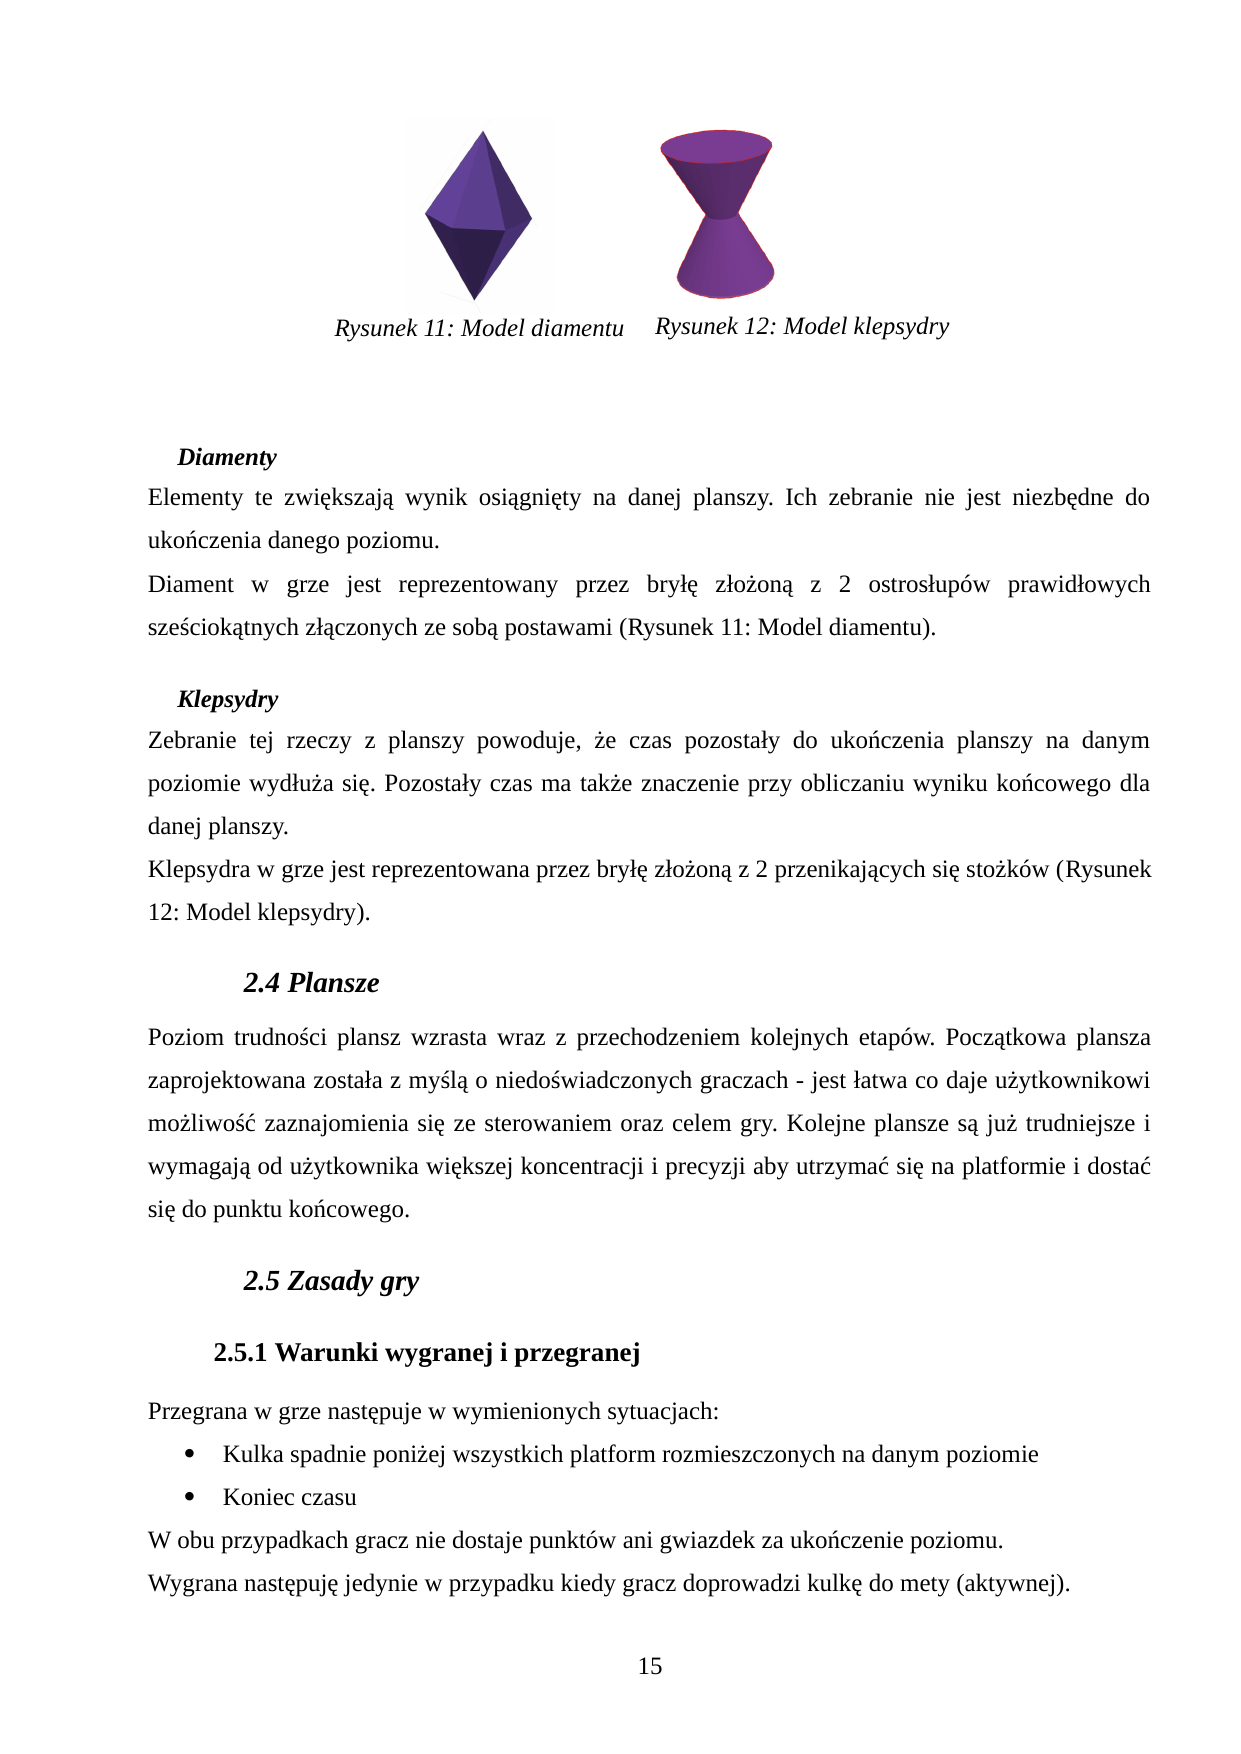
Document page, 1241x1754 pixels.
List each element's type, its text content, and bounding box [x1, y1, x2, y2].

list Diament w grze jest reprezentowany przez bryłę złożoną z 2 ostrosłupów prawidłowych sześciokątnych złączonych ze sobą postawami (Rysunek 11: Model diamentu). [148, 569, 1152, 641]
list Zebranie tej rzeczy z planszy powoduje, że czas pozostały do ukończenia planszy na danym poziomie wydłuża się. Pozostały czas ma także znaczenie przy obliczaniu wyniku końcowego dla danej planszy. [148, 725, 1152, 840]
list Elementy te zwiększają wynik osiągnięty na danej planszy. Ich zebranie nie jest niezbędne do ukończenia danego poziomu. [148, 482, 1152, 554]
list Rysunek 12: Model klepsydry [636, 108, 971, 340]
subtitle Plansze [236, 966, 1152, 999]
text Diamenty [177, 442, 1152, 471]
list Koniec czasu [185, 1482, 1152, 1511]
list Rysunek 11: Model diamentu [328, 131, 633, 342]
list Klepsydra w grze jest reprezentowana przez bryłę złożoną z 2 przenikających się stożków (Rysunek 12: Model klepsydry). [148, 854, 1152, 926]
text Przegrana w grze następuje w wymienionych sytuacjach: [148, 1396, 1152, 1425]
picture [645, 118, 797, 311]
text Wygrana następuję jedynie w przypadku kiedy gracz doprowadzi kulkę do mety (aktywnej). [148, 1568, 1152, 1597]
list Poziom trudności plansz wzrasta wraz z przechodzeniem kolejnych etapów. Początkowa plansza zaprojektowana została z myślą o niedoświadczonych graczach - jest łatwa co daje użytkownikowi możliwość zaznajomienia się ze sterowaniem oraz celem gry. Kolejne plansze są już trudniejsze i wymagają od użytkownika większej koncentracji i precyzji aby utrzymać się na platformie i dostać się do punktu końcowego. [148, 1022, 1152, 1223]
picture [404, 118, 557, 314]
text W obu przypadkach gracz nie dostaje punktów ani gwiazdek za ukończenie poziomu. [148, 1525, 1152, 1554]
text Klepsydry [177, 684, 1152, 713]
subtitle Zasady gry [236, 1263, 1152, 1296]
subtitle Warunki wygranej i przegranej [207, 1336, 1152, 1367]
list Kulka spadnie poniżej wszystkich platform rozmieszczonych na danym poziomie [185, 1439, 1152, 1468]
